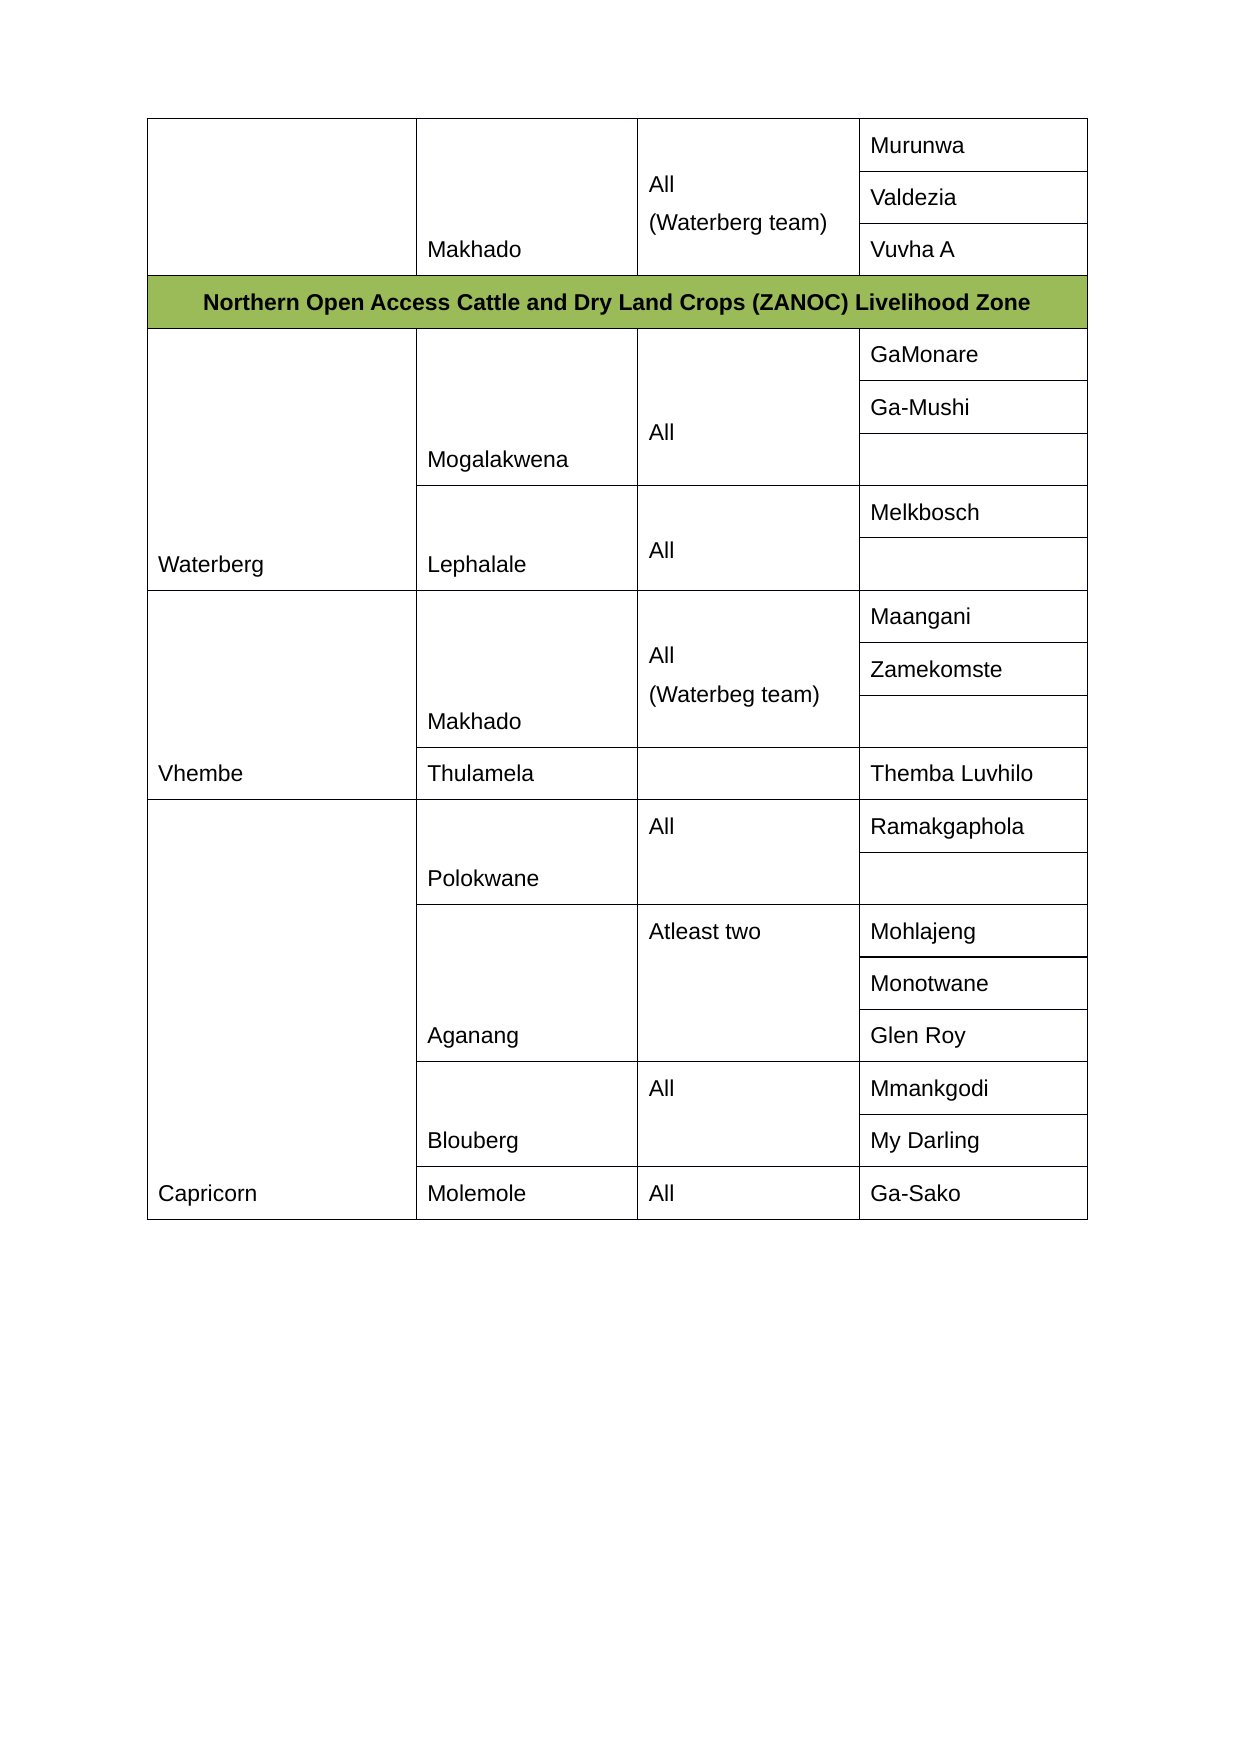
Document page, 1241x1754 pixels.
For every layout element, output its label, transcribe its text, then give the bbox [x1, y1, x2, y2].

table_cell [860, 696, 1087, 747]
table_cell Murunwa [860, 119, 1087, 171]
table_cell Ramakgaphola [860, 800, 1087, 852]
table_cell All (Waterberg team) [638, 119, 859, 275]
table_cell Glen Roy [860, 1010, 1087, 1061]
table_cell Blouberg [417, 1062, 637, 1166]
table_cell Atleast two [638, 905, 859, 1061]
table_cell Lephalale [417, 486, 637, 590]
table_cell [638, 748, 859, 799]
table_cell [860, 434, 1087, 485]
table_cell All [638, 1062, 859, 1166]
table_cell Valdezia [860, 172, 1087, 223]
table_cell My Darling [860, 1115, 1087, 1166]
table_cell Melkbosch [860, 486, 1087, 537]
table_cell Waterberg [148, 329, 416, 590]
table_cell Mogalakwena [417, 329, 637, 485]
table_cell Vhembe [148, 591, 416, 799]
table_cell Makhado [417, 591, 637, 747]
table_cell All (Waterbeg team) [638, 591, 859, 747]
table_cell Themba Luvhilo [860, 748, 1087, 799]
table_cell Maangani [860, 591, 1087, 642]
table_cell Mmankgodi [860, 1062, 1087, 1114]
table_cell Mohlajeng [860, 905, 1087, 956]
table_cell Ga-Sako [860, 1167, 1087, 1218]
table_cell [860, 538, 1087, 590]
table_cell Makhado [417, 119, 637, 275]
table_cell All [638, 800, 859, 904]
table_cell All [638, 486, 859, 590]
table_cell GaMonare [860, 329, 1087, 380]
table_cell Ga-Mushi [860, 381, 1087, 432]
table_cell All [638, 1167, 859, 1218]
table_cell Polokwane [417, 800, 637, 904]
table_cell Vuvha A [860, 224, 1087, 275]
table_cell Molemole [417, 1167, 637, 1218]
table_cell [148, 119, 416, 275]
table_cell Monotwane [860, 958, 1087, 1009]
table_cell Aganang [417, 905, 637, 1061]
table_cell Thulamela [417, 748, 637, 799]
table_cell Zamekomste [860, 643, 1087, 694]
table_cell Capricorn [148, 800, 416, 1218]
table_cell All [638, 329, 859, 485]
table_cell [860, 853, 1087, 904]
table_cell Northern Open Access Cattle and Dry Land Crops (ZANOC) Livelihood Zone [148, 276, 1087, 328]
